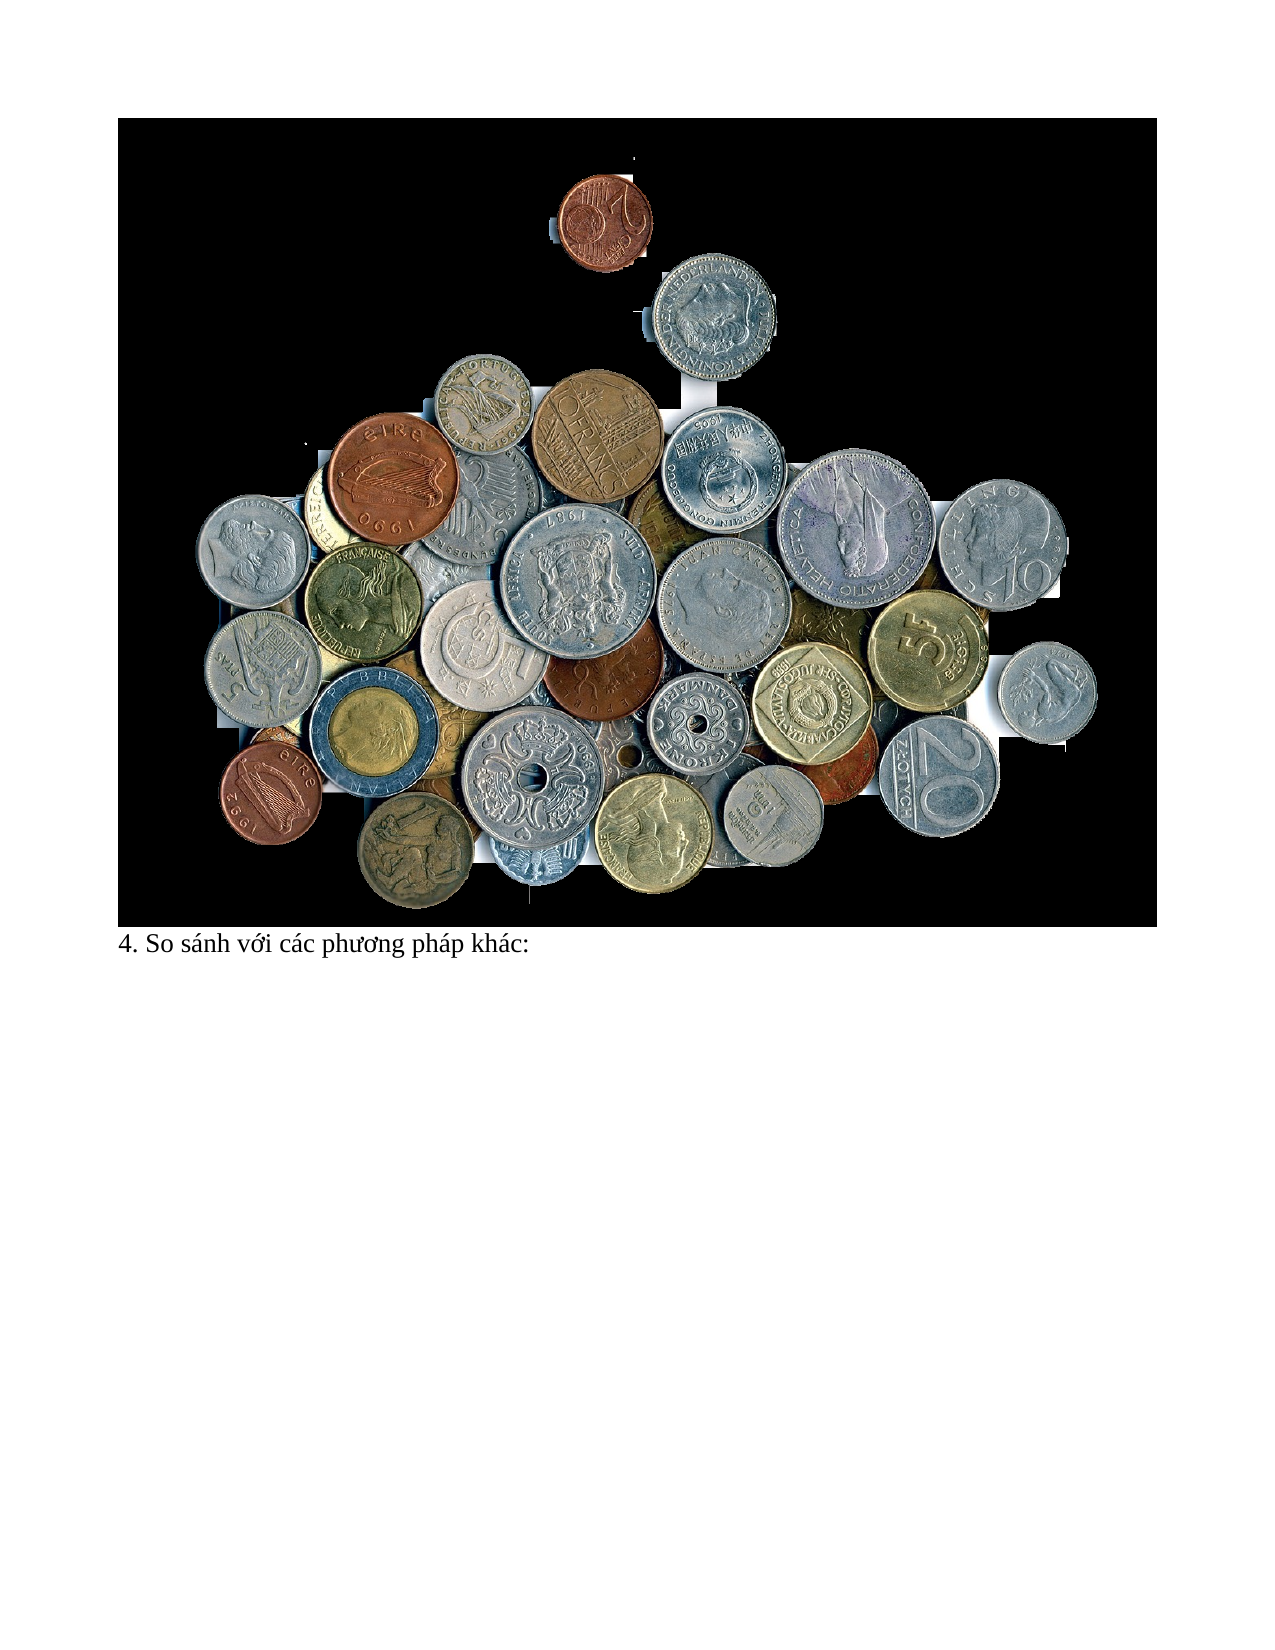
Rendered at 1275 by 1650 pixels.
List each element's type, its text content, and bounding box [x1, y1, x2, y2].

text 4. So sánh với các phương pháp khác: [118, 927, 1157, 958]
picture [118, 118, 1157, 927]
